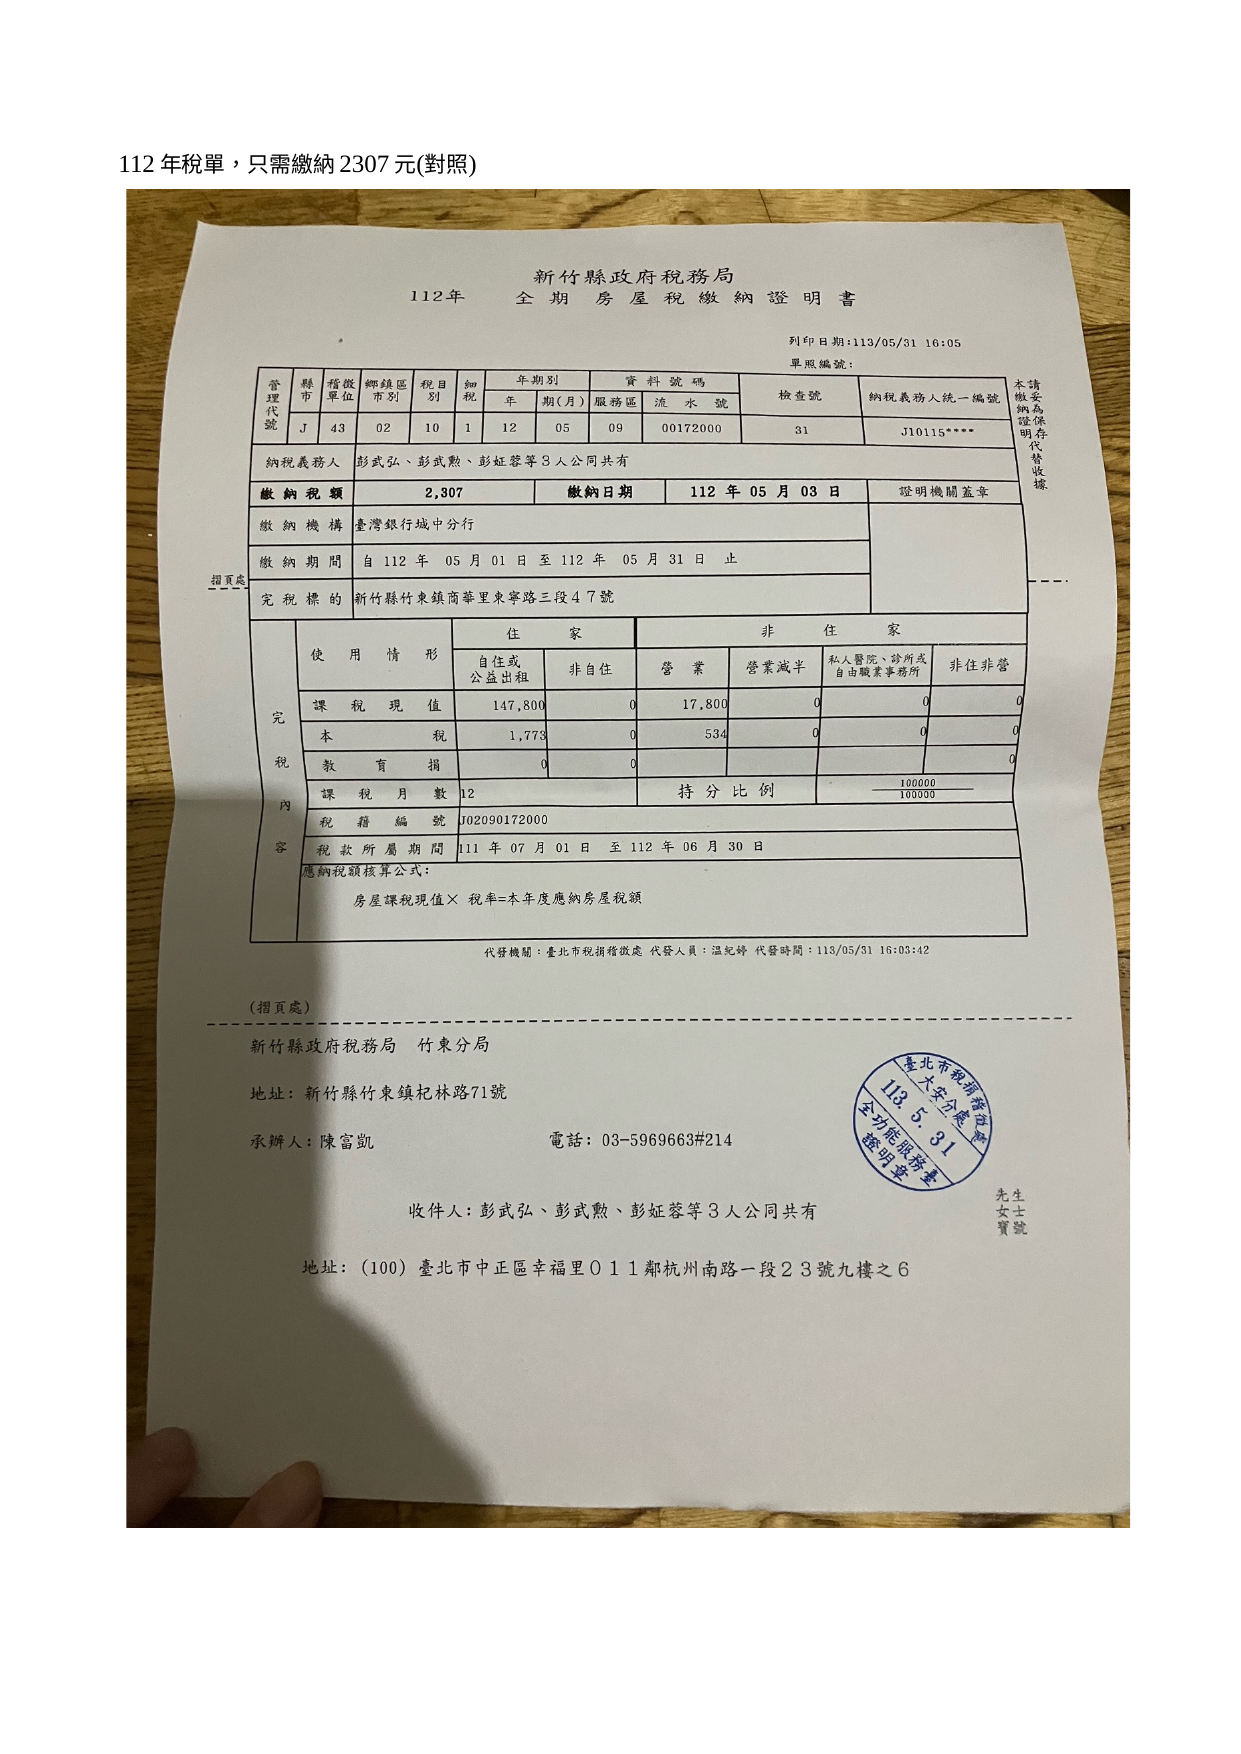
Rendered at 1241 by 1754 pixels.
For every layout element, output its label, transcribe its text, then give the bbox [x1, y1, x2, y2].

picture [126, 189, 1131, 1528]
text 112年稅單，只需繳納2307元(對照) [118, 147, 1122, 178]
